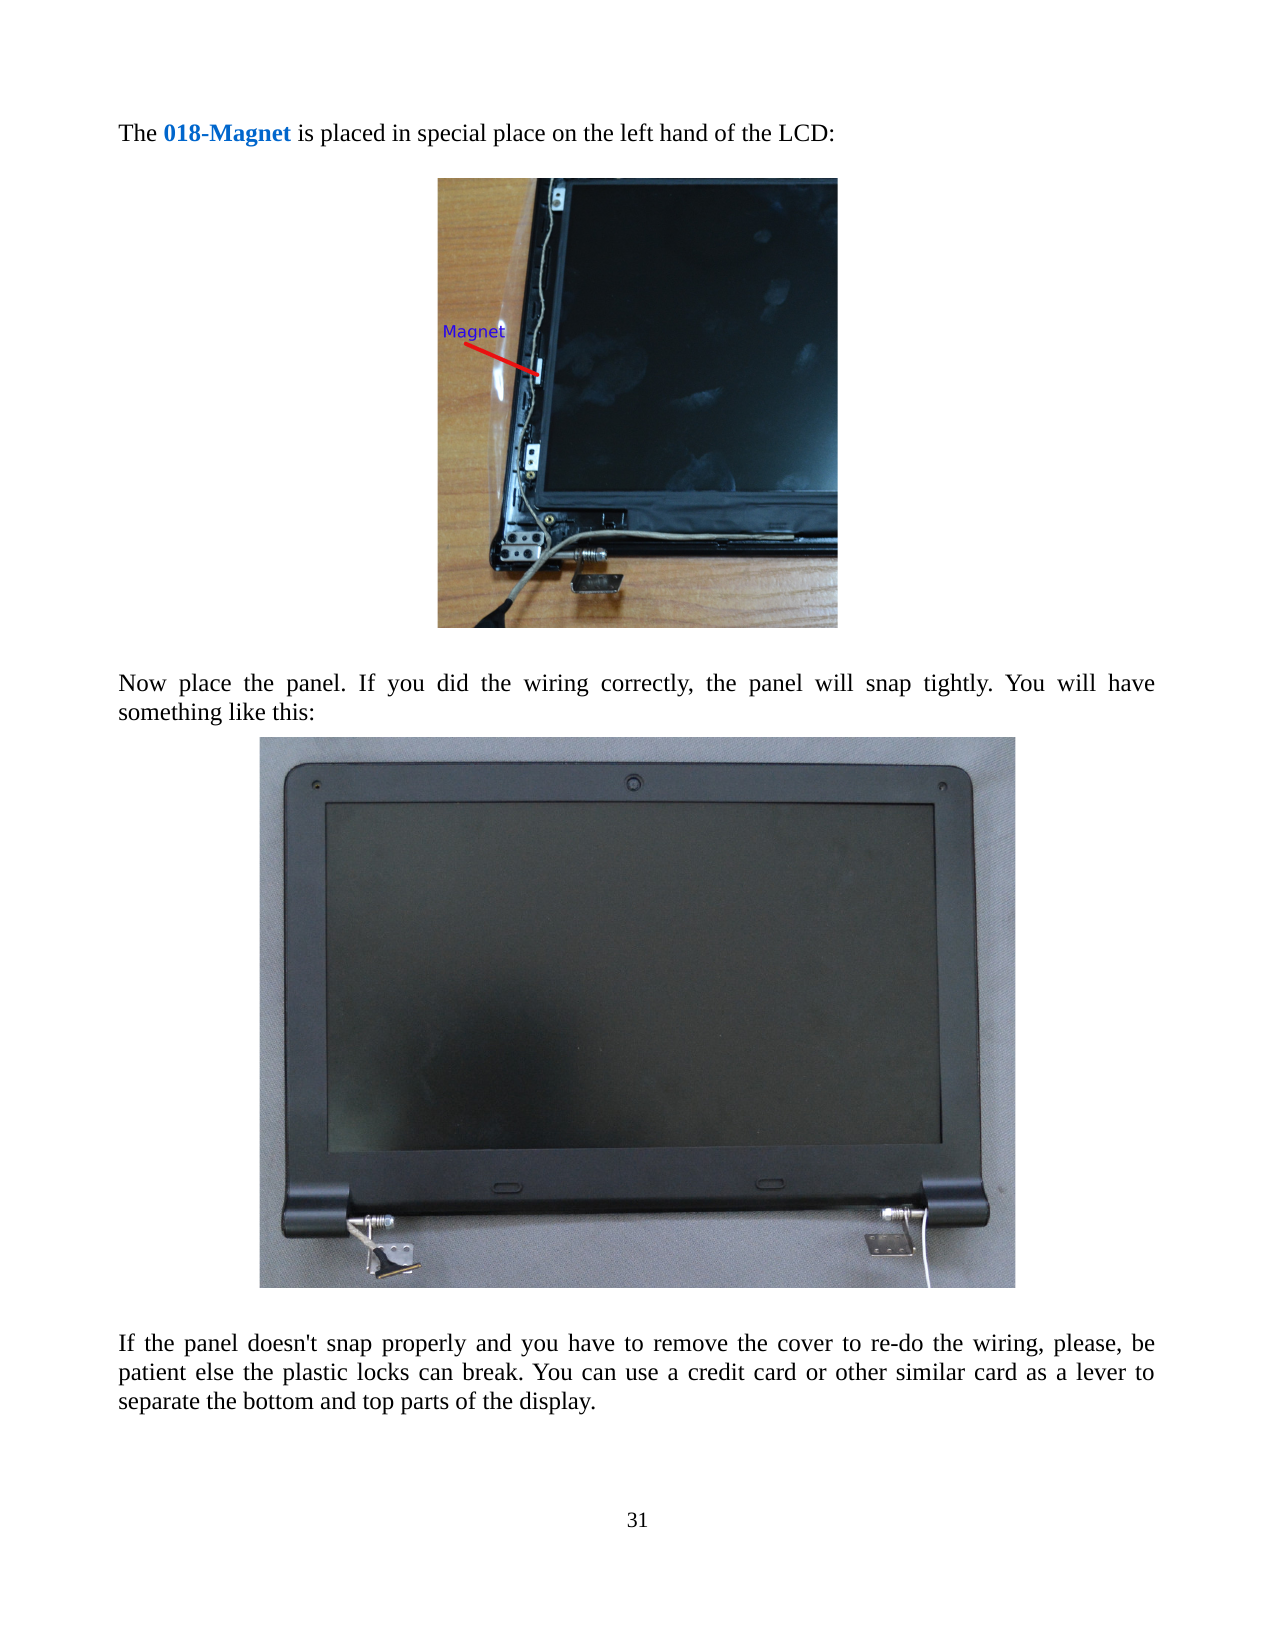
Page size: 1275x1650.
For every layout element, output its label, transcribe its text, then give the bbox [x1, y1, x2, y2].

text If the panel doesn't snap properly and you have to remove the cover to re-do the wiring, please, be patient else the plastic locks can break. You can use a credit card or other similar card as a lever to separate the bottom and top parts of the display. [118, 1328, 1157, 1414]
picture [437, 178, 838, 628]
text The 018-Magnet is placed in special place on the left hand of the LCD: [118, 118, 1157, 147]
picture [259, 737, 1016, 1288]
text Now place the panel. If you did the wiring correctly, the panel will snap tightly. You will have something like this: [118, 668, 1157, 726]
